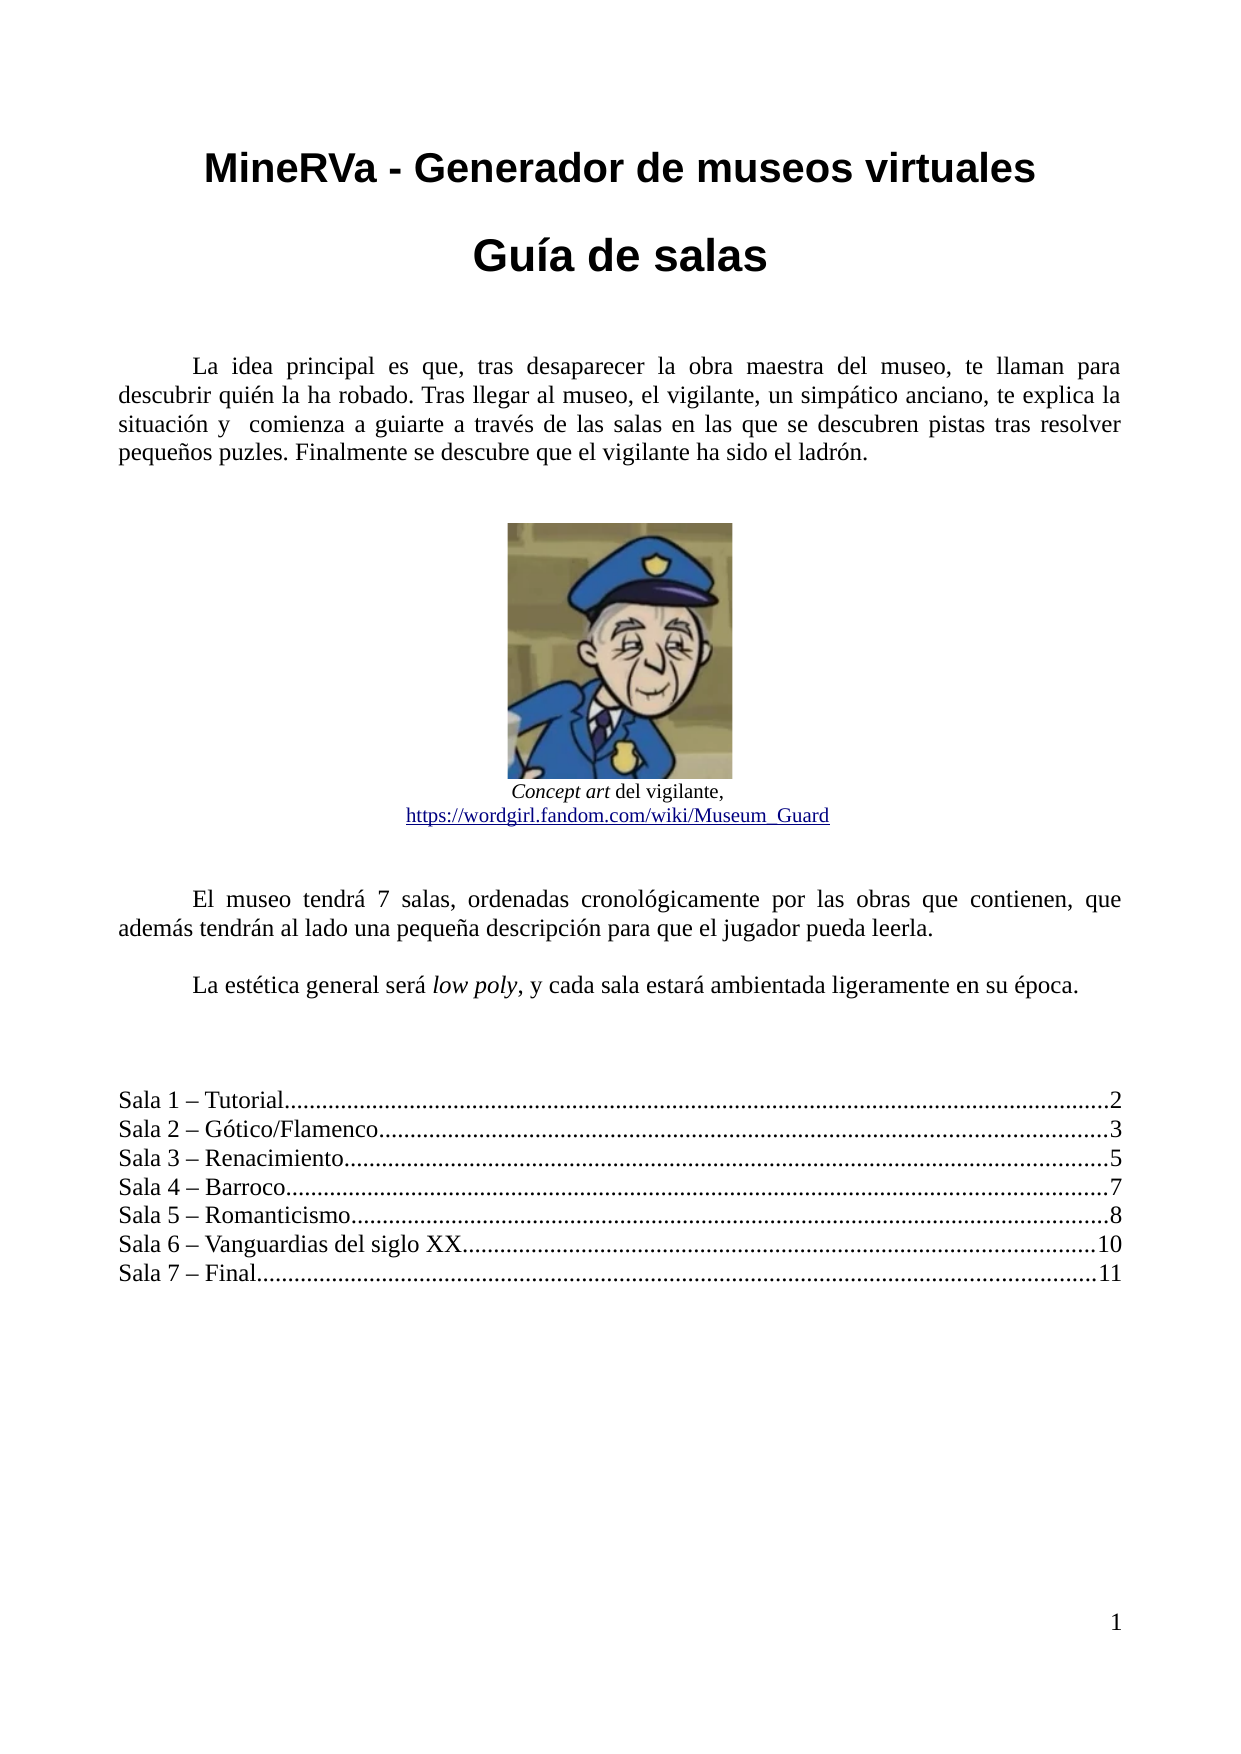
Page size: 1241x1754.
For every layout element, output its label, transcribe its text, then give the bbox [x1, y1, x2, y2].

text La estética general será low poly, y cada sala estará ambientada ligeramente en su época. [118, 971, 1122, 999]
text El museo tendrá 7 salas, ordenadas cronológicamente por las obras que contienen, que además tendrán al lado una pequeña descripción para que el jugador pueda leerla. [118, 884, 1122, 942]
text https://wordgirl.fandom.com/wiki/Museum_Guard [118, 803, 1122, 827]
title MineRVa - Generador de museos virtuales [118, 143, 1122, 191]
text Sala 2 – Gótico/Flamenco 3 [118, 1114, 1122, 1143]
text Sala 1 – Tutorial 2 [118, 1086, 1122, 1114]
text La idea principal es que, tras desaparecer la obra maestra del museo, te llaman para descubrir quién la ha robado. Tras llegar al museo, el vigilante, un simpático anciano, te explica la situación y comienza a guiarte a través de las salas en las que se descubren pistas tras resolver pequeños puzles. Finalmente se descubre que el vigilante ha sido el ladrón. [118, 351, 1122, 466]
picture [507, 523, 733, 779]
text Sala 6 – Vanguardias del siglo XX 10 [118, 1229, 1122, 1258]
text Concept art del vigilante, [118, 524, 1122, 803]
text Sala 3 – Renacimiento 5 [118, 1143, 1122, 1172]
title Guía de salas [118, 228, 1122, 281]
text Sala 4 – Barroco 7 [118, 1172, 1122, 1201]
text Sala 5 – Romanticismo 8 [118, 1201, 1122, 1229]
text Sala 7 – Final 11 [118, 1258, 1122, 1287]
